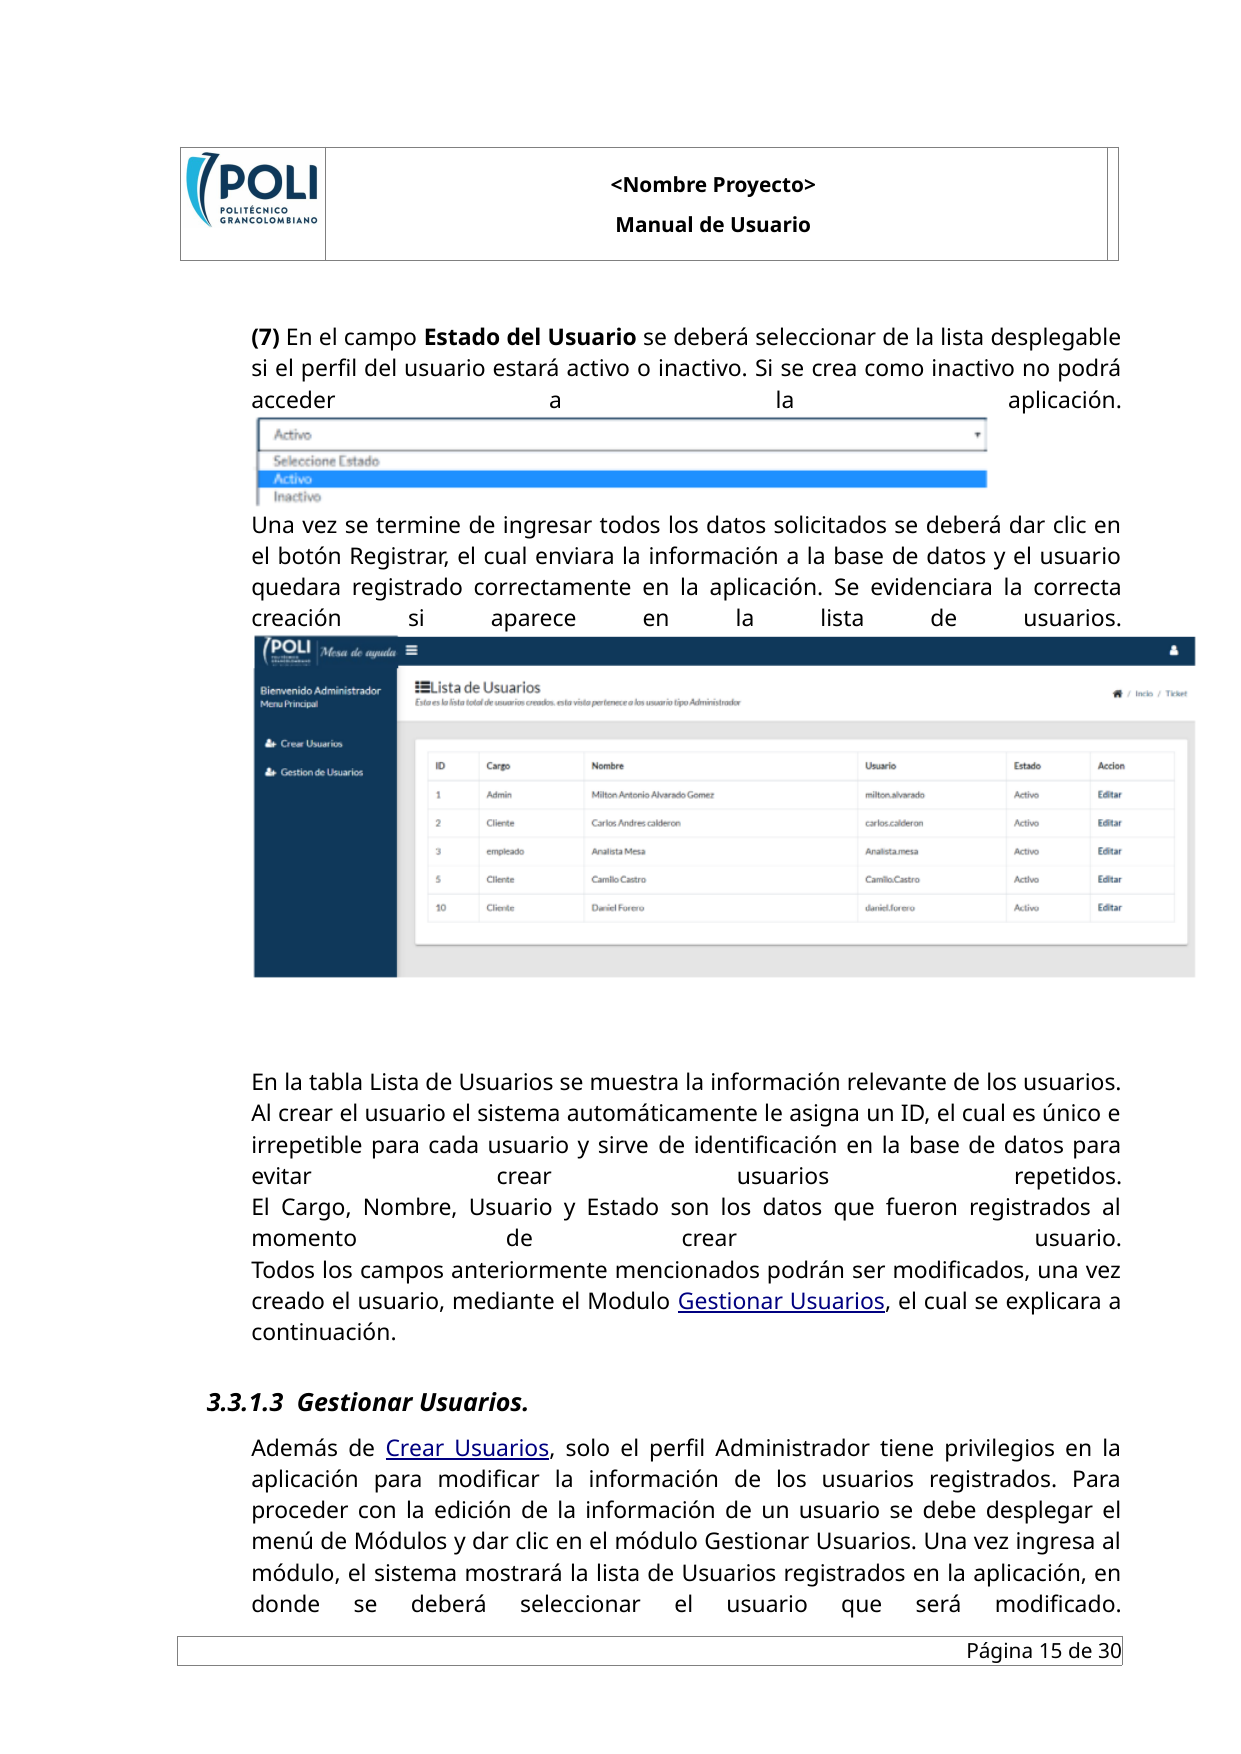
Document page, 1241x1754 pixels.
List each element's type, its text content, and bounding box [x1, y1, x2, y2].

subtitle Gestionar Usuarios. [207, 1385, 1122, 1419]
text En la tabla Lista de Usuarios se muestra la información relevante de los usuarios. Al crear el usuario el sistema automáticamente le asigna un ID, el cual es único e irrepetible para cada usuario y sirve de identificación en la base de datos para evitar crear usuarios repetidos. El Cargo, Nombre, Usuario y Estado son los datos que fueron registrados al momento de crear usuario. Todos los campos anteriormente mencionados podrán ser modificados, una vez creado el usuario, mediante el Modulo Gestionar Usuarios, el cual se explicara a continuación. [251, 1066, 1122, 1347]
text Además de Crear Usuarios, solo el perfil Administrador tiene privilegios en la aplicación para modificar la información de los usuarios registrados. Para proceder con la edición de la información de un usuario se debe desplegar el menú de Módulos y dar clic en el módulo Gestionar Usuarios. Una vez ingresa al módulo, el sistema mostrará la lista de Usuarios registrados en la aplicación, en donde se deberá seleccionar el usuario que será modificado. [251, 1431, 1122, 1619]
text (7) En el campo Estado del Usuario se deberá seleccionar de la lista desplegable si el perfil del usuario estará activo o inactivo. Si se crea como inactivo no podrá acceder a la aplicación. Una vez se termine de ingresar todos los datos solicitados se deberá dar clic en el botón Registrar, el cual enviara la información a la base de datos y el usuario quedara registrado correctamente en la aplicación. Se evidenciara la correcta creación si aparece en la lista de usuarios. [251, 290, 1122, 1010]
